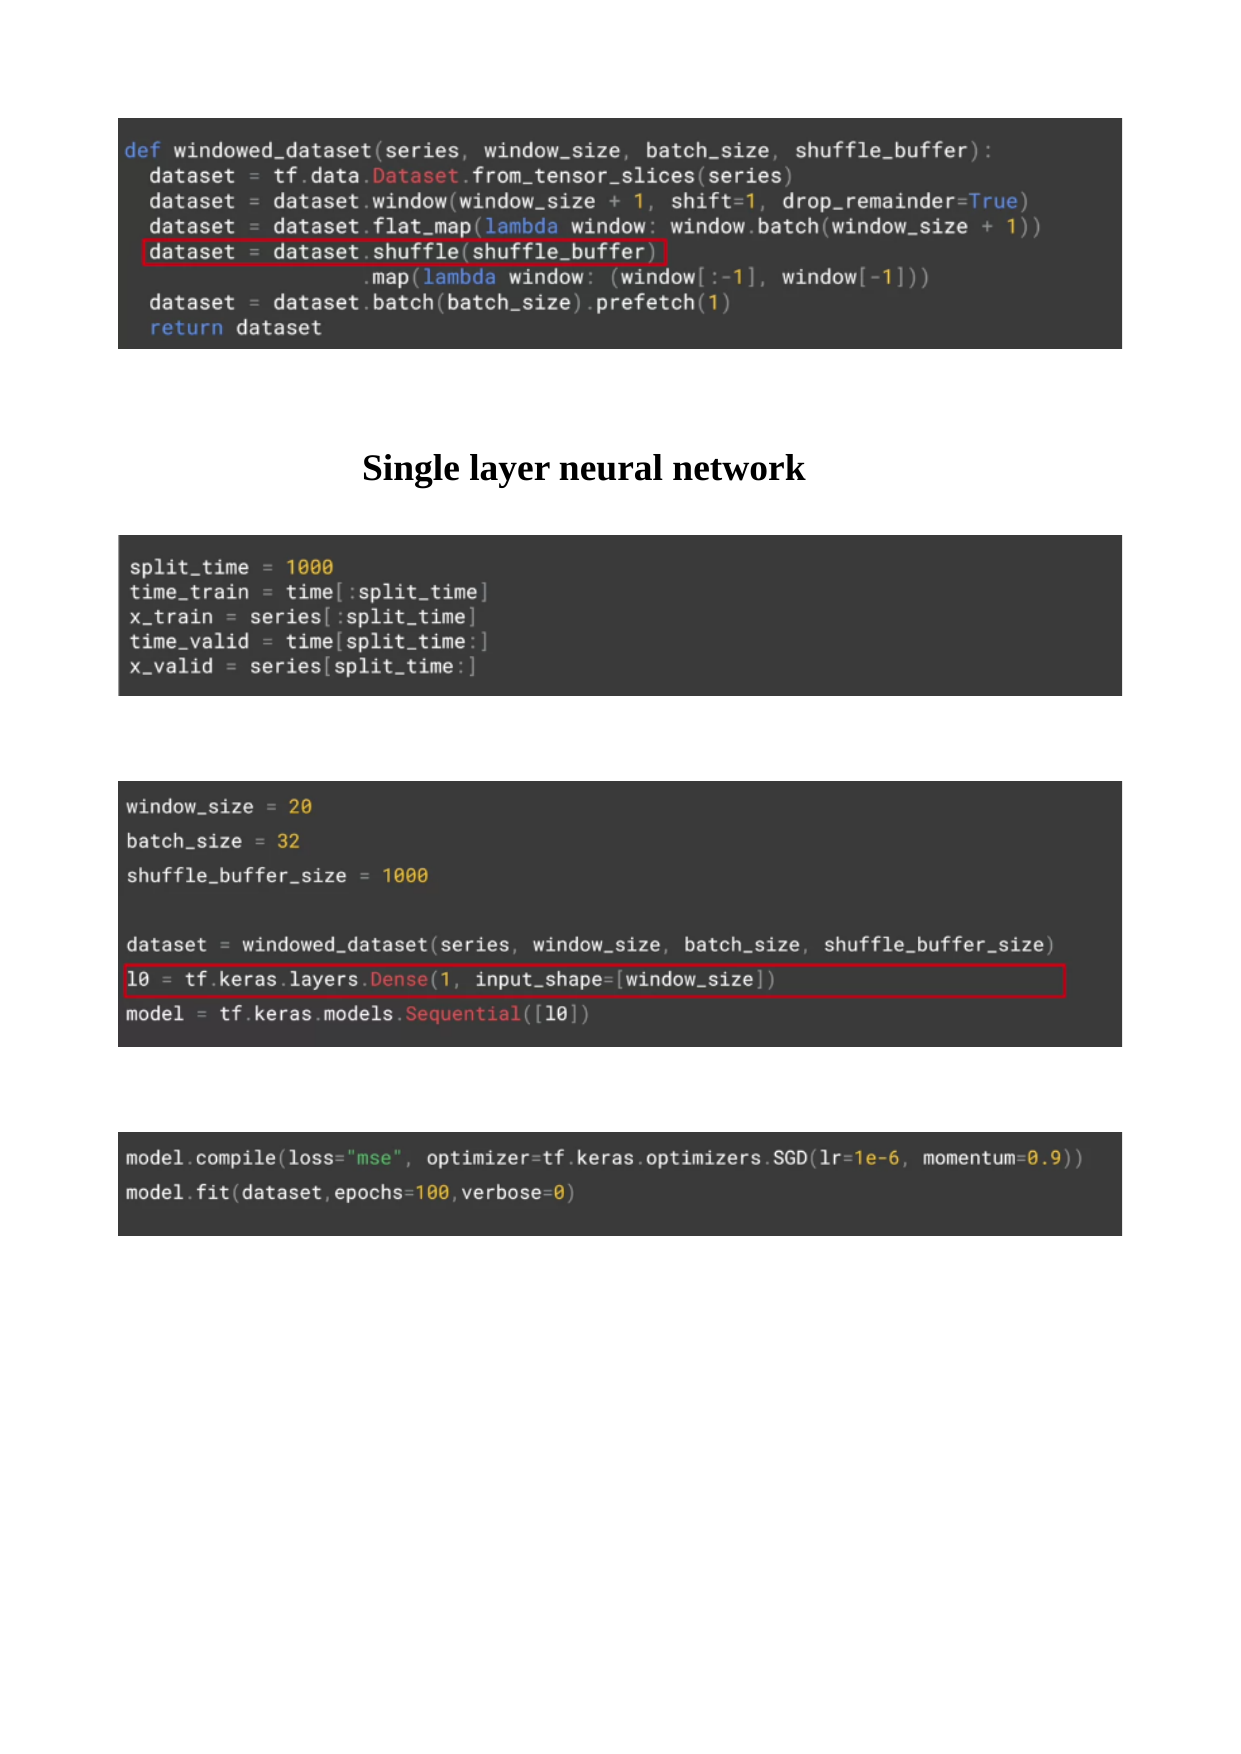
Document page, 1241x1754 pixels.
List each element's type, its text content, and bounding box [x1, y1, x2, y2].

picture [118, 1132, 1123, 1236]
picture [118, 118, 1123, 349]
subtitle Single layer neural network [118, 446, 1122, 489]
picture [118, 781, 1123, 1047]
picture [118, 535, 1123, 696]
